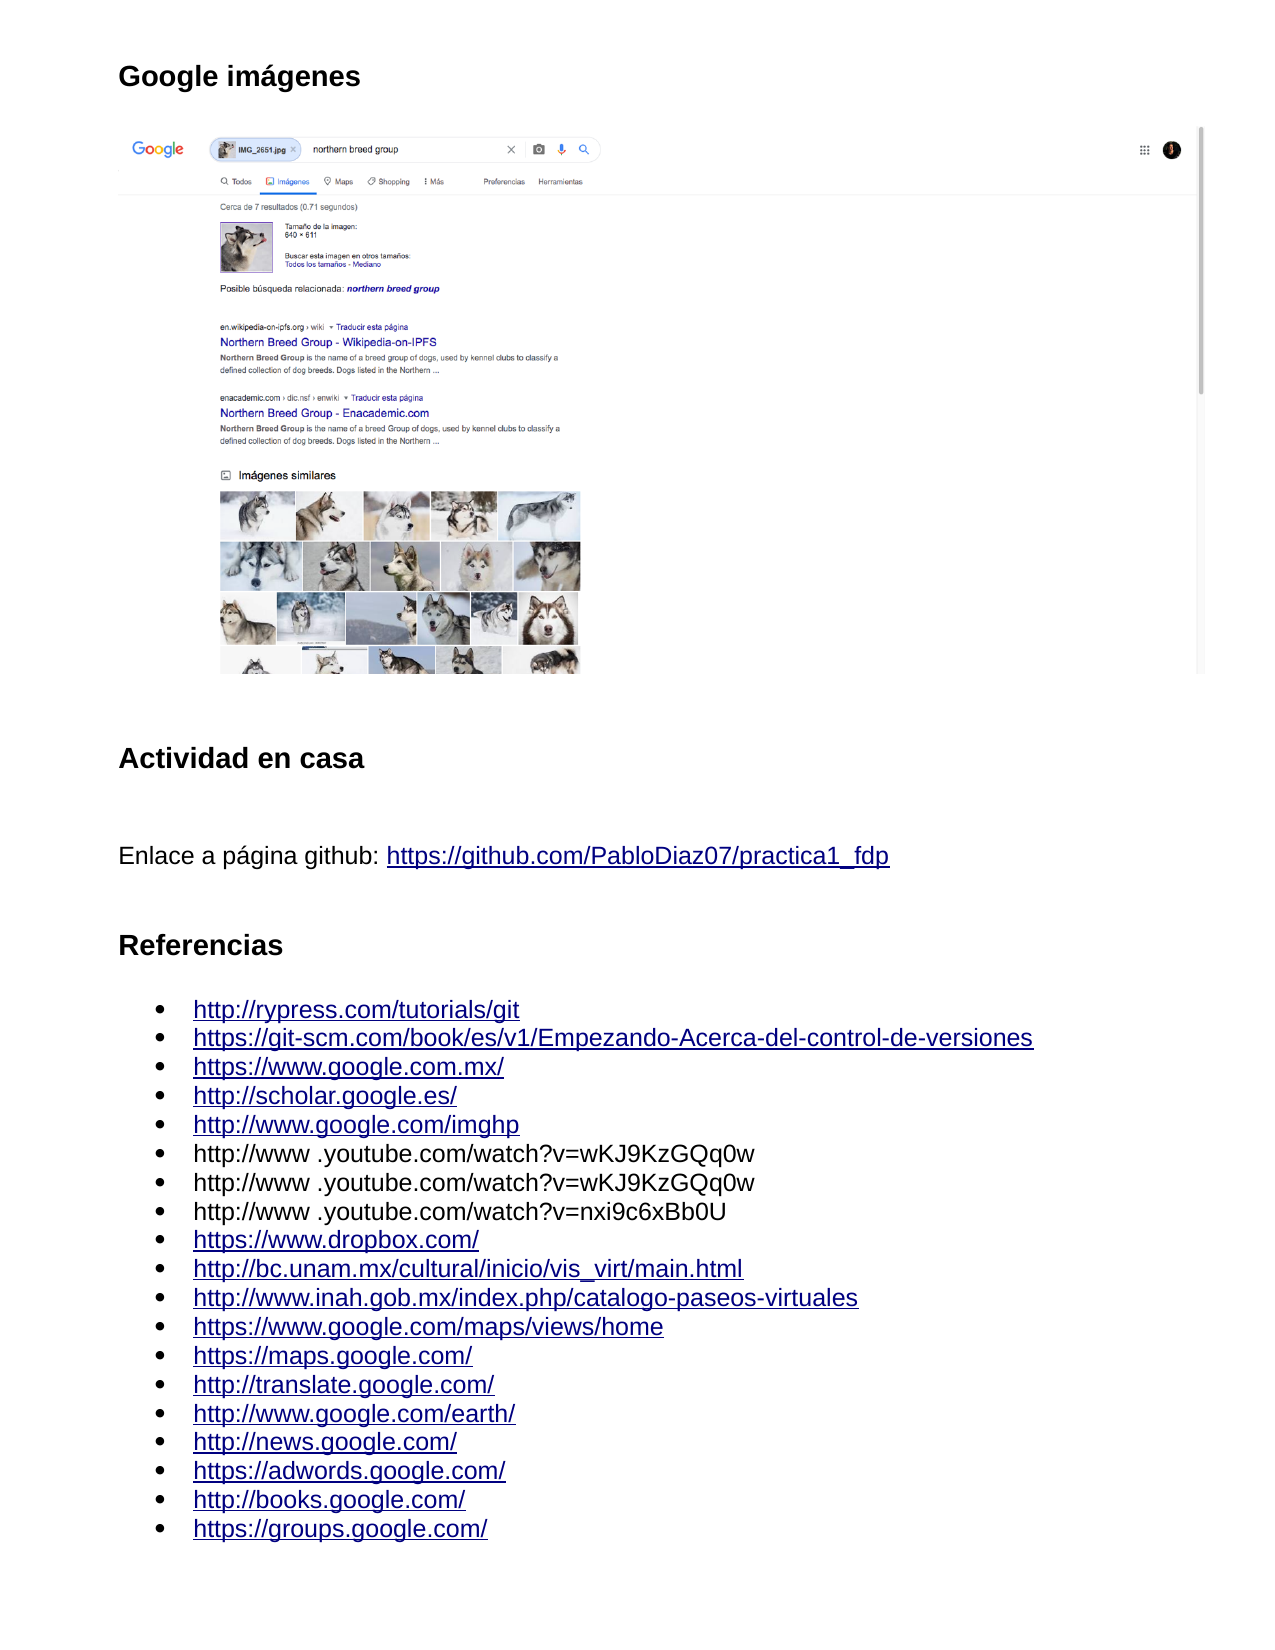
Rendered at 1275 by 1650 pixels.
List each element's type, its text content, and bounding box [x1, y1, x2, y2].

text Referencias [118, 927, 1205, 961]
list http://www .youtube.com/watch?v=wKJ9KzGQq0w [156, 1139, 1205, 1168]
list https://maps.google.com/ [156, 1341, 1205, 1370]
list http://books.google.com/ [156, 1485, 1205, 1514]
list http://translate.google.com/ [156, 1370, 1205, 1398]
list https://www.dropbox.com/ [156, 1225, 1205, 1254]
list http://www .youtube.com/watch?v=wKJ9KzGQq0w [156, 1168, 1205, 1197]
list http://www.google.com/earth/ [156, 1398, 1205, 1427]
text Actividad en casa [118, 741, 1205, 774]
list http://bc.unam.mx/cultural/inicio/vis_virt/main.html [156, 1254, 1205, 1283]
list http://news.google.com/ [156, 1427, 1205, 1456]
list http://scholar.google.es/ [156, 1081, 1205, 1110]
list https://www.google.com/maps/views/home [156, 1312, 1205, 1341]
text Google imágenes [118, 59, 1205, 93]
list https://groups.google.com/ [156, 1514, 1205, 1543]
text Enlace a página github: https://github.com/PabloDiaz07/practica1_fdp [118, 841, 1205, 870]
list https://git-scm.com/book/es/v1/Empezando-Acerca-del-control-de-versiones [156, 1023, 1205, 1052]
list https://adwords.google.com/ [156, 1456, 1205, 1485]
list http://rypress.com/tutorials/git [156, 994, 1205, 1023]
list https://www.google.com.mx/ [156, 1052, 1205, 1081]
list http://www .youtube.com/watch?v=nxi9c6xBb0U [156, 1197, 1205, 1225]
list http://www.google.com/imghp [156, 1110, 1205, 1139]
list http://www.inah.gob.mx/index.php/catalogo-paseos-virtuales [156, 1283, 1205, 1312]
